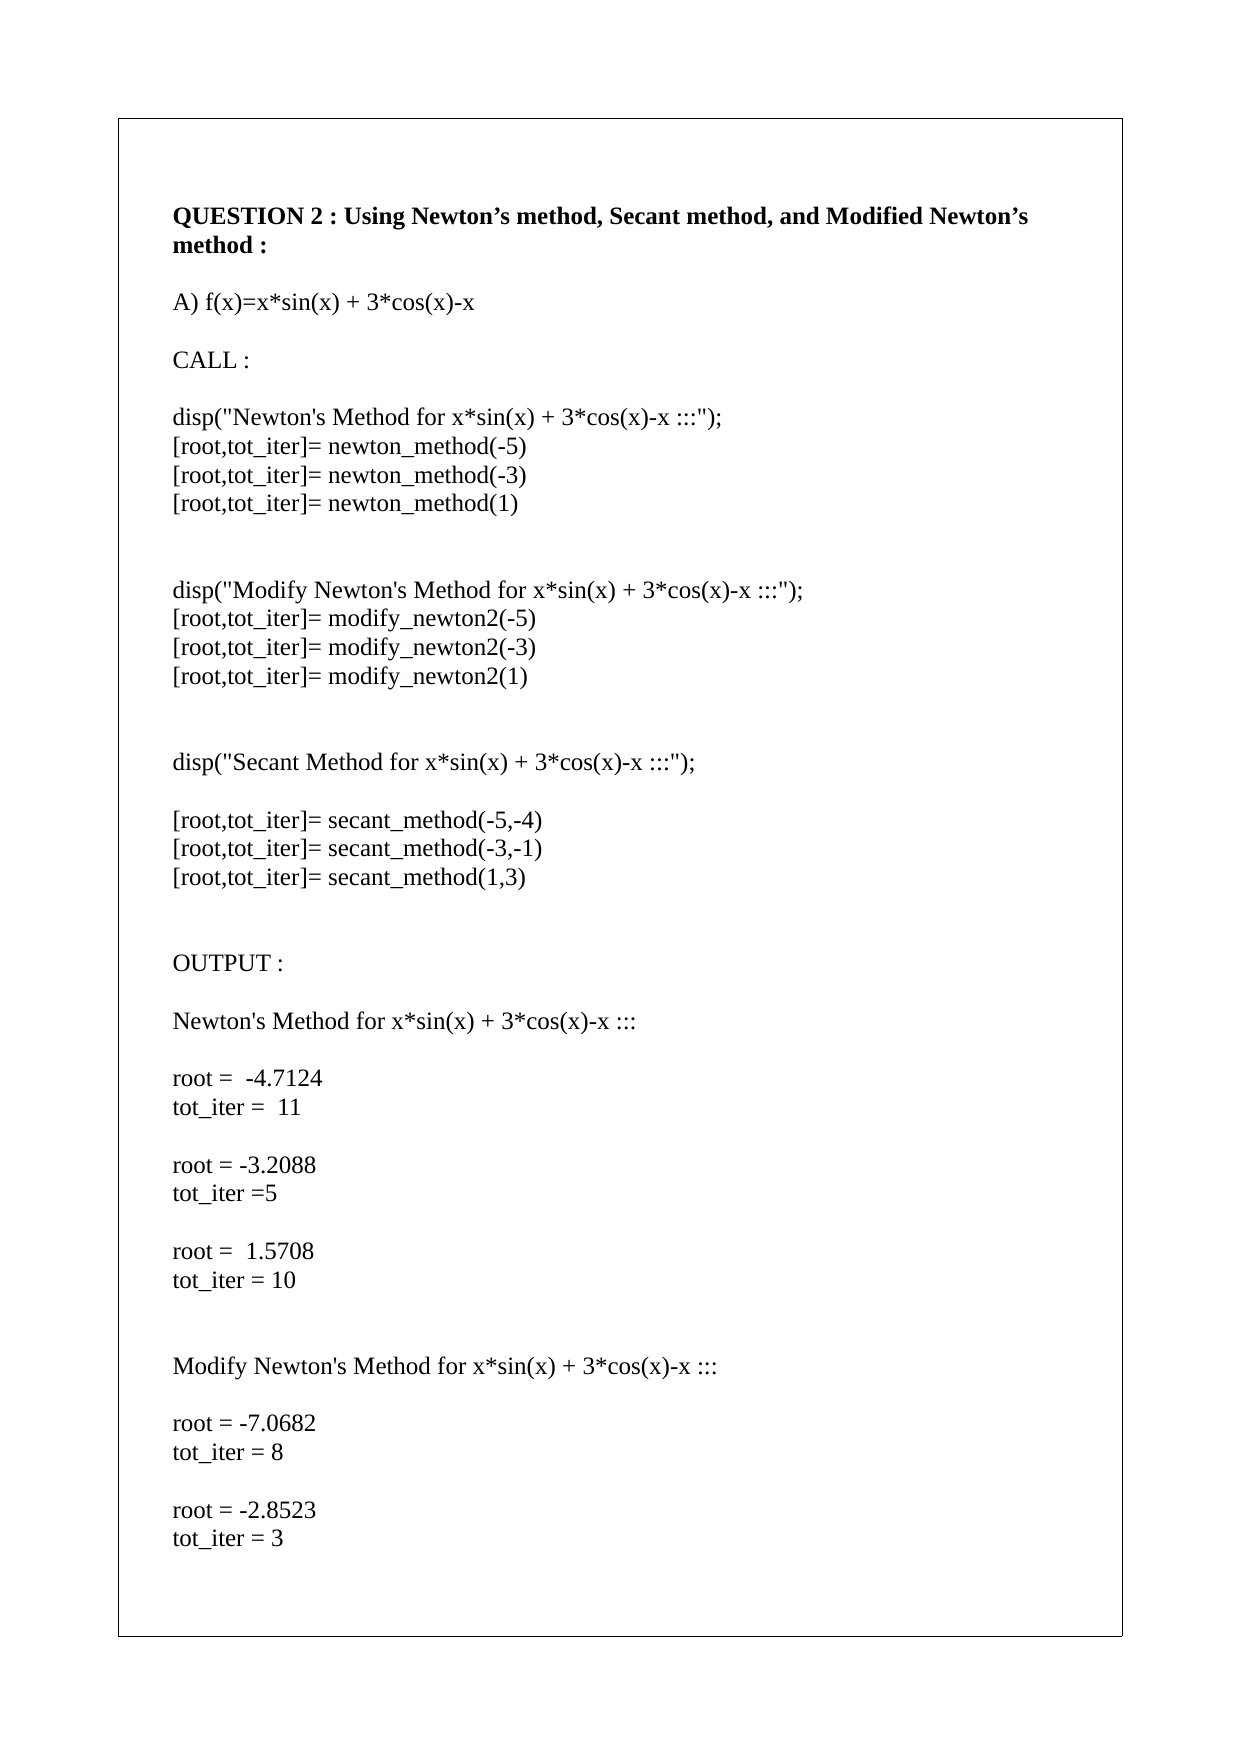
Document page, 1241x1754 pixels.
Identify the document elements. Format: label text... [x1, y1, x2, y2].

text [root,tot_iter]= newton_method(1) [172, 488, 1068, 517]
text disp("Secant Method for x*sin(x) + 3*cos(x)-x :::"); [172, 747, 1068, 776]
text tot_iter = 8 [172, 1437, 1068, 1466]
text [root,tot_iter]= secant_method(-5,-4) [172, 805, 1068, 833]
text [root,tot_iter]= modify_newton2(-3) [172, 632, 1068, 661]
text tot_iter =5 [172, 1178, 1068, 1207]
text root = -3.2088 [172, 1150, 1068, 1178]
text OUTPUT : [172, 948, 1068, 977]
text tot_iter = 11 [172, 1092, 1068, 1121]
text A) f(x)=x*sin(x) + 3*cos(x)-x [172, 287, 1068, 316]
text [root,tot_iter]= modify_newton2(1) [172, 661, 1068, 690]
text Modify Newton's Method for x*sin(x) + 3*cos(x)-x ::: [172, 1351, 1068, 1380]
text disp("Newton's Method for x*sin(x) + 3*cos(x)-x :::"); [172, 402, 1068, 431]
text root = 1.5708 [172, 1236, 1068, 1265]
text root = -7.0682 [172, 1408, 1068, 1437]
text [root,tot_iter]= secant_method(-3,-1) [172, 833, 1068, 862]
text Newton's Method for x*sin(x) + 3*cos(x)-x ::: [172, 1006, 1068, 1035]
text [root,tot_iter]= newton_method(-5) [172, 431, 1068, 460]
text root = -2.8523 [172, 1495, 1068, 1523]
text tot_iter = 3 [172, 1523, 1068, 1552]
text [root,tot_iter]= modify_newton2(-5) [172, 603, 1068, 632]
text [root,tot_iter]= newton_method(-3) [172, 460, 1068, 488]
text [root,tot_iter]= secant_method(1,3) [172, 862, 1068, 891]
text tot_iter = 10 [172, 1265, 1068, 1293]
text disp("Modify Newton's Method for x*sin(x) + 3*cos(x)-x :::"); [172, 575, 1068, 603]
text QUESTION 2 : Using Newton’s method, Secant method, and Modified Newton’s method : [172, 201, 1068, 258]
text root = -4.7124 [172, 1063, 1068, 1092]
text CALL : [172, 345, 1068, 373]
